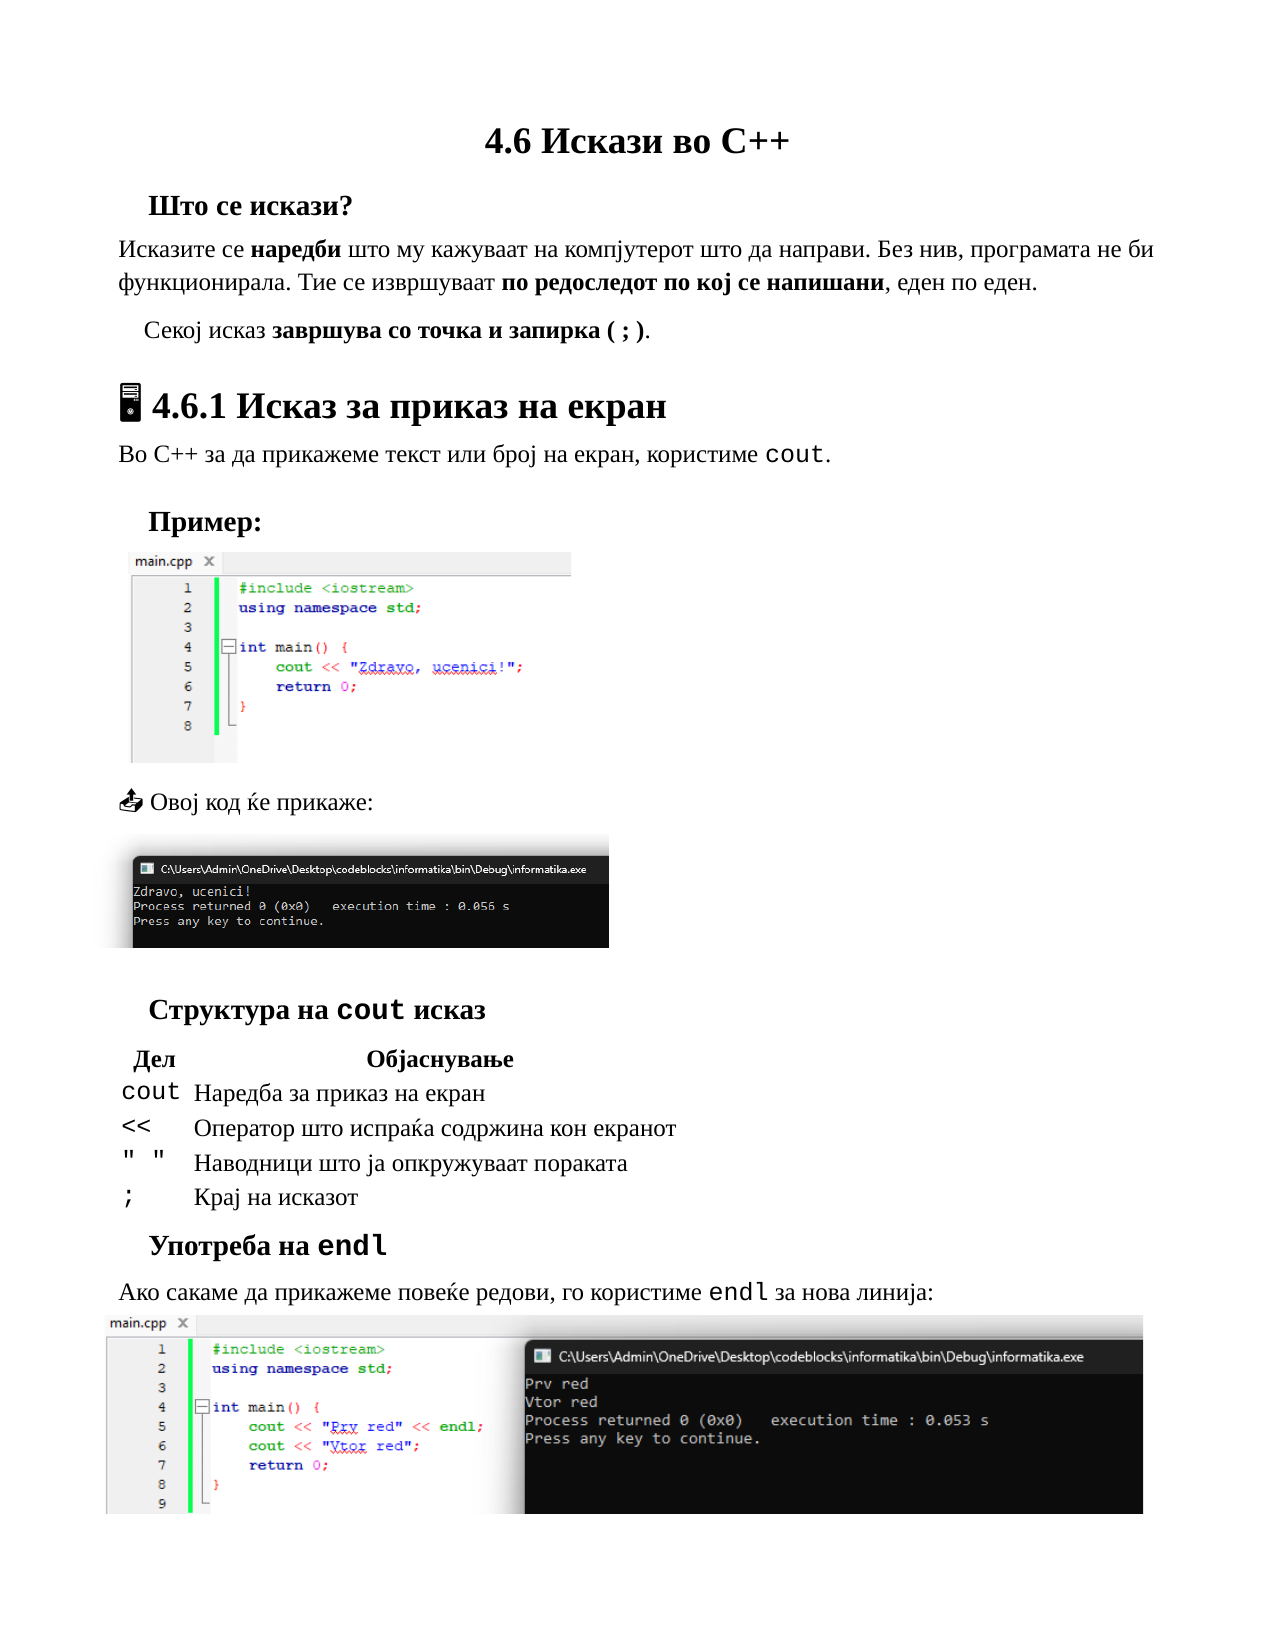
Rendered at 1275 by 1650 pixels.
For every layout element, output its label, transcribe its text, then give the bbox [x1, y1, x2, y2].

table_cell Наводници што ја опкружуваат пораката [191, 1145, 689, 1179]
text 📤 Овој код ќе прикаже: [118, 787, 1157, 816]
table_cell << [118, 1110, 191, 1145]
subtitle 📌 Структура на cout исказ [118, 992, 1157, 1028]
table_cell ; [118, 1179, 191, 1214]
subtitle 🧠 Што се искази? [118, 188, 1157, 222]
picture [80, 834, 609, 948]
subtitle 🖥 4.6.1 Исказ за приказ на екран [118, 383, 1157, 427]
text Во C++ за да прикажеме текст или број на екран, користиме cout. [118, 439, 1157, 470]
table_header Дел [118, 1041, 191, 1076]
picture [128, 552, 572, 763]
subtitle 🧪 Употреба на endl [118, 1228, 1157, 1264]
table_cell Наредба за приказ на екран [191, 1076, 689, 1110]
text Исказите се наредби што му кажуваат на компјутерот што да направи. Без нив, програмата не би функционирала. Тие се извршуваат по редоследот по кој се напишани, еден по еден. [118, 234, 1157, 296]
subtitle 4.6 Искази во C++ [118, 118, 1157, 161]
picture [104, 1315, 1144, 1514]
table_cell cout [118, 1076, 191, 1110]
text 📌 Секој исказ завршува со точка и запирка ( ; ). [118, 315, 1157, 344]
table_cell " " [118, 1145, 191, 1179]
table_cell Оператор што испраќа содржина кон екранот [191, 1110, 689, 1145]
text Ако сакаме да прикажеме повеќе редови, го користиме endl за нова линија: [118, 1277, 1157, 1308]
subtitle ✅ Пример: [118, 504, 1157, 537]
table_header Објаснување [191, 1041, 689, 1076]
table_cell Крај на исказот [191, 1179, 689, 1214]
